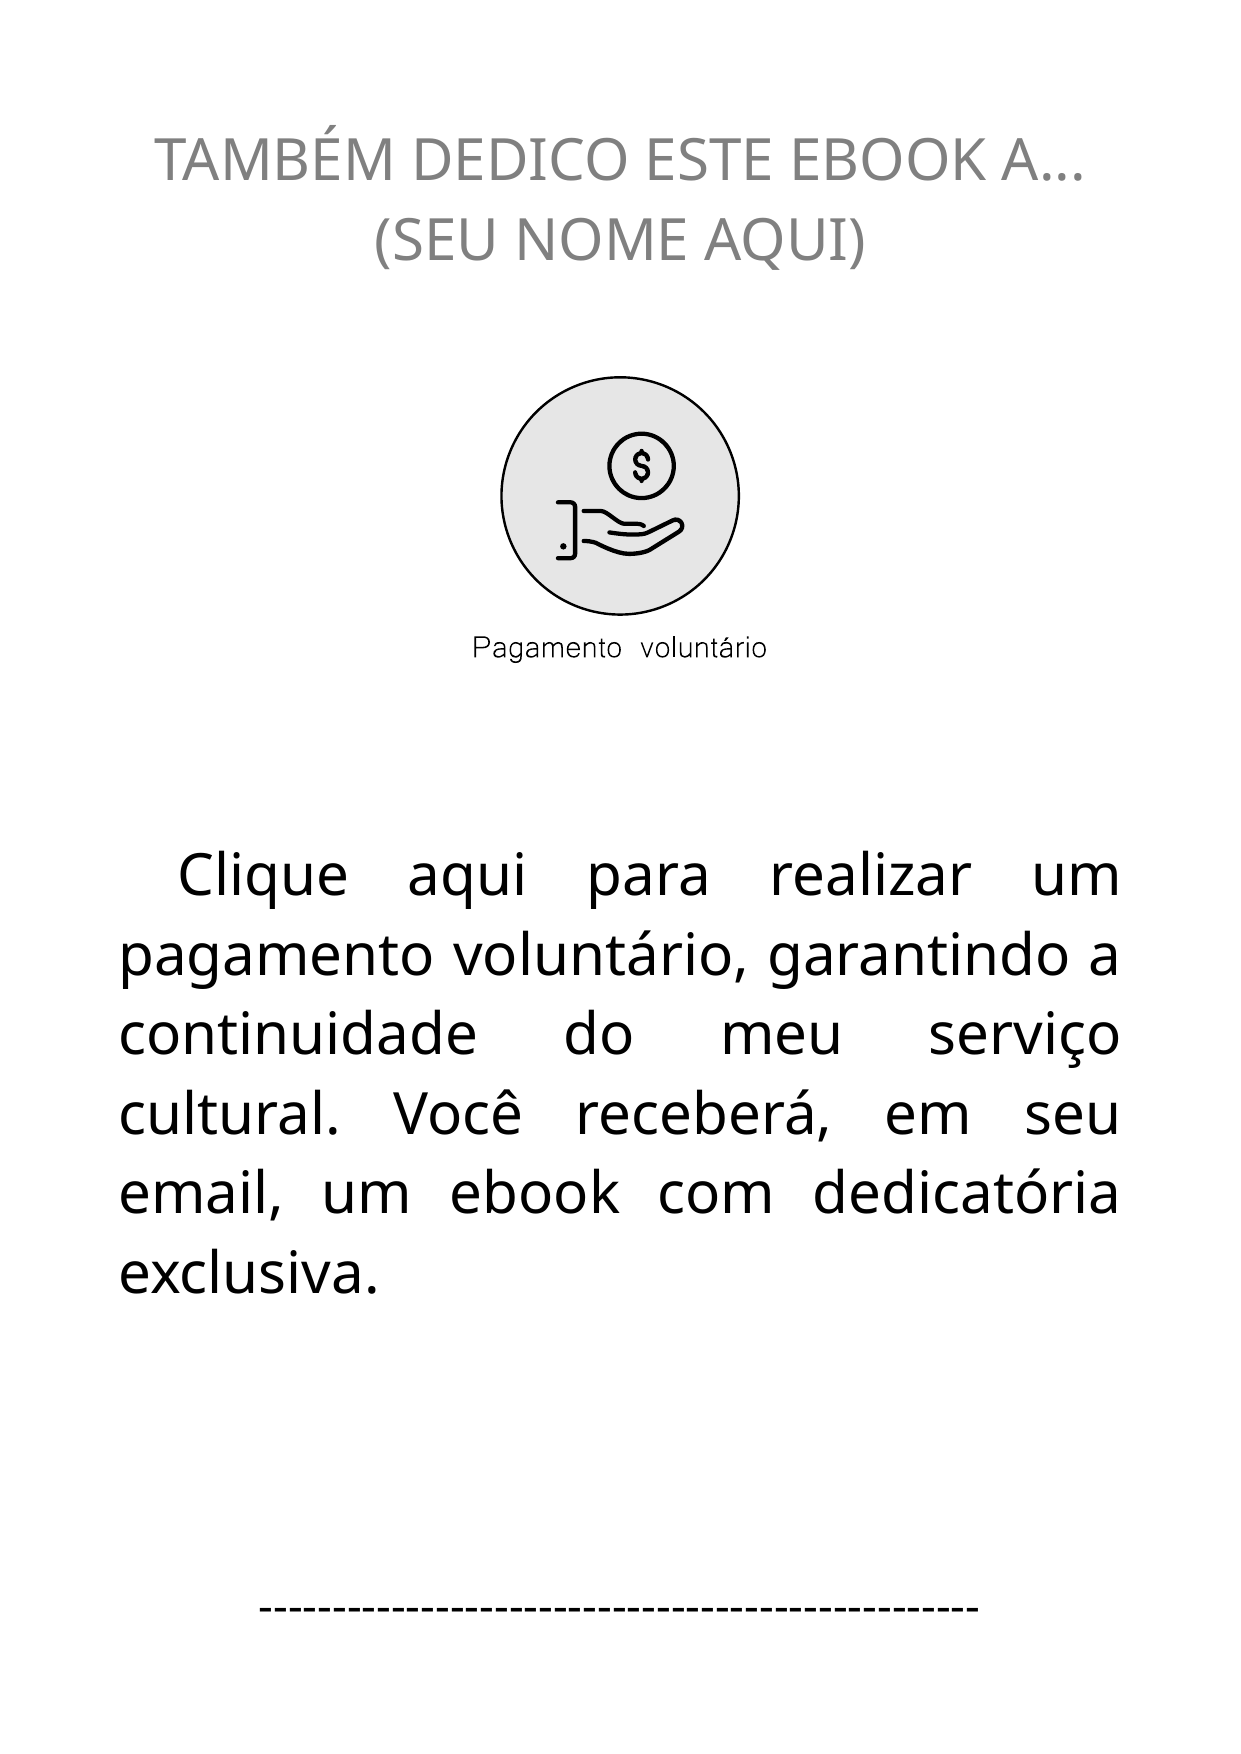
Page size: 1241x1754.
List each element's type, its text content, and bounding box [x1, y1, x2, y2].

text (SEU NOME AQUI) [118, 198, 1122, 277]
text TAMBÉM DEDICO ESTE EBOOK A... [118, 118, 1122, 198]
text Clique aqui para realizar um pagamento voluntário, garantindo a continuidade do meu serviço cultural. Você receberá, em seu email, um ebook com dedicatória exclusiva. [118, 833, 1122, 1310]
